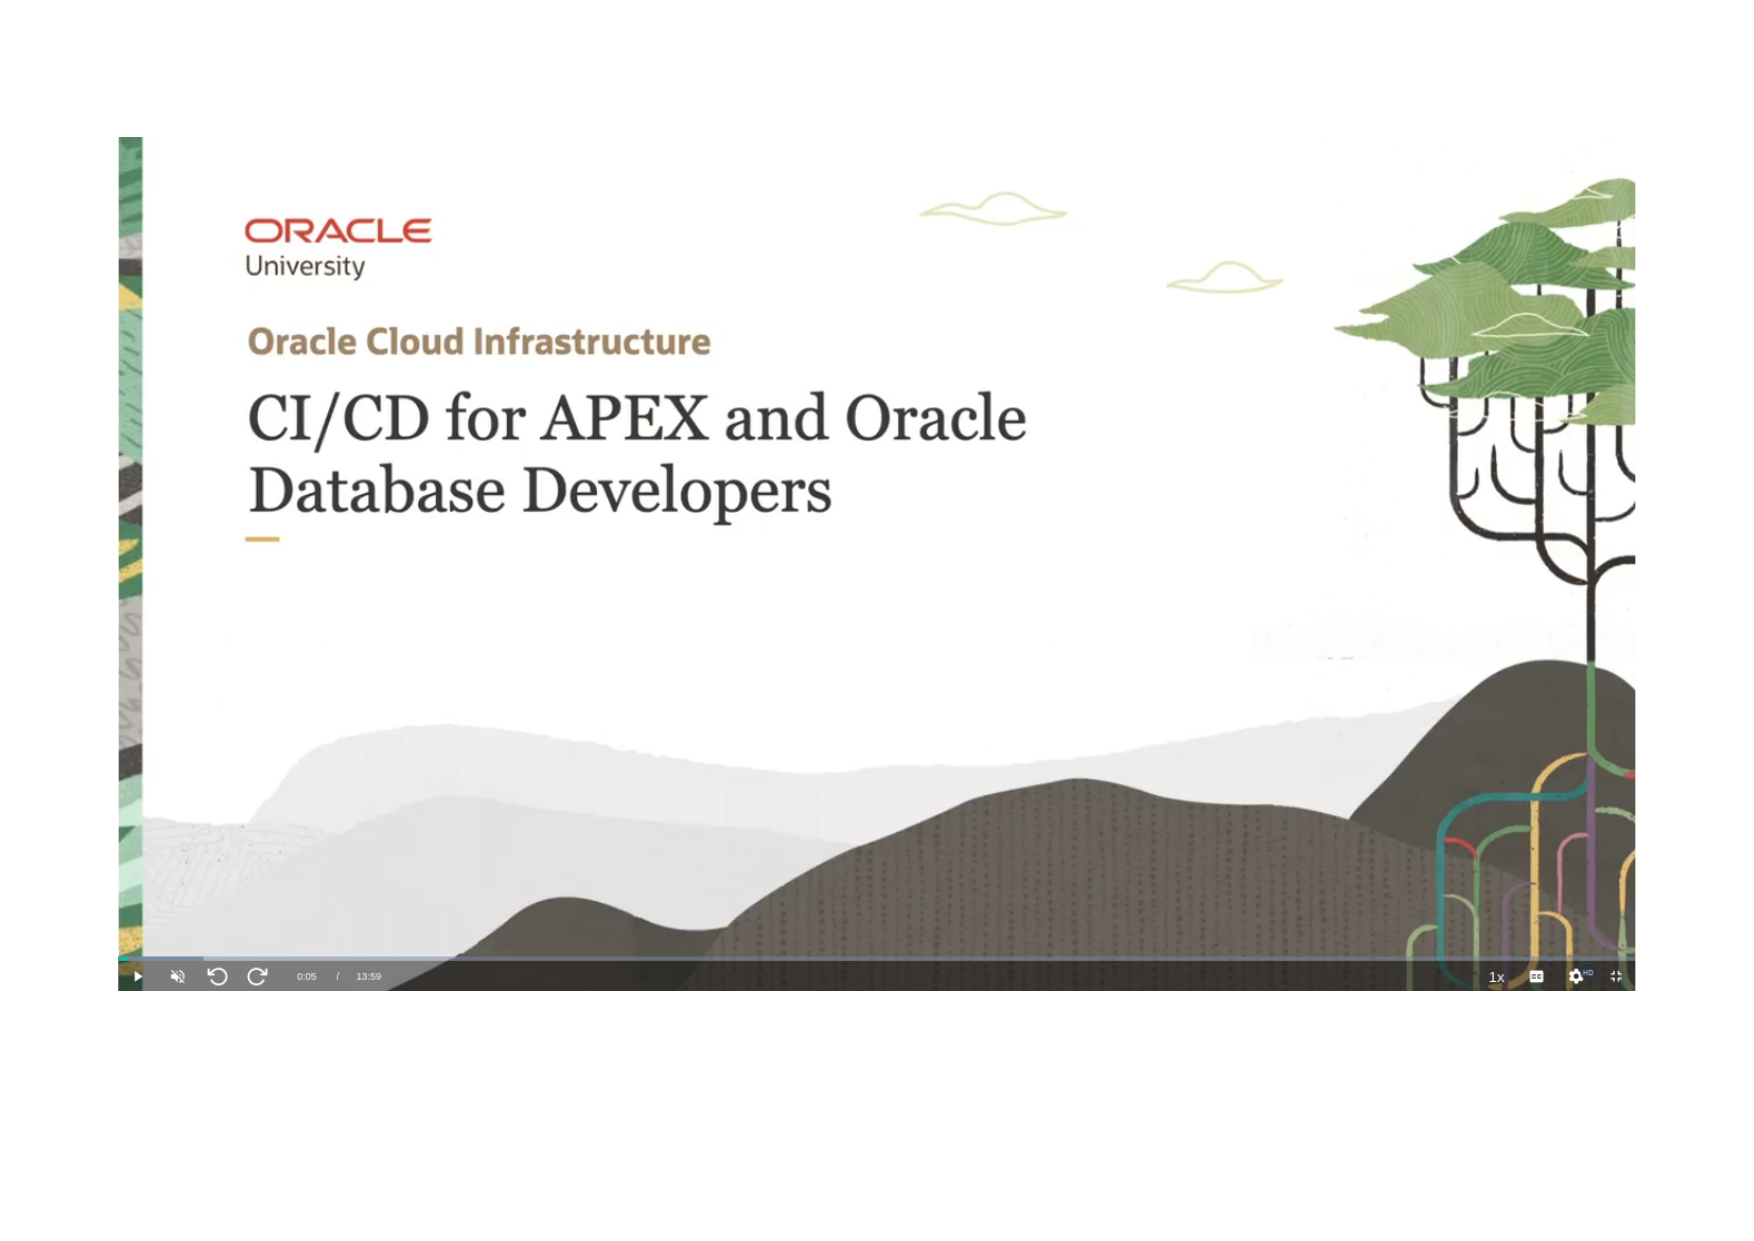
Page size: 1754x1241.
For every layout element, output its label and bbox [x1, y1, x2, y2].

picture [118, 137, 1636, 991]
